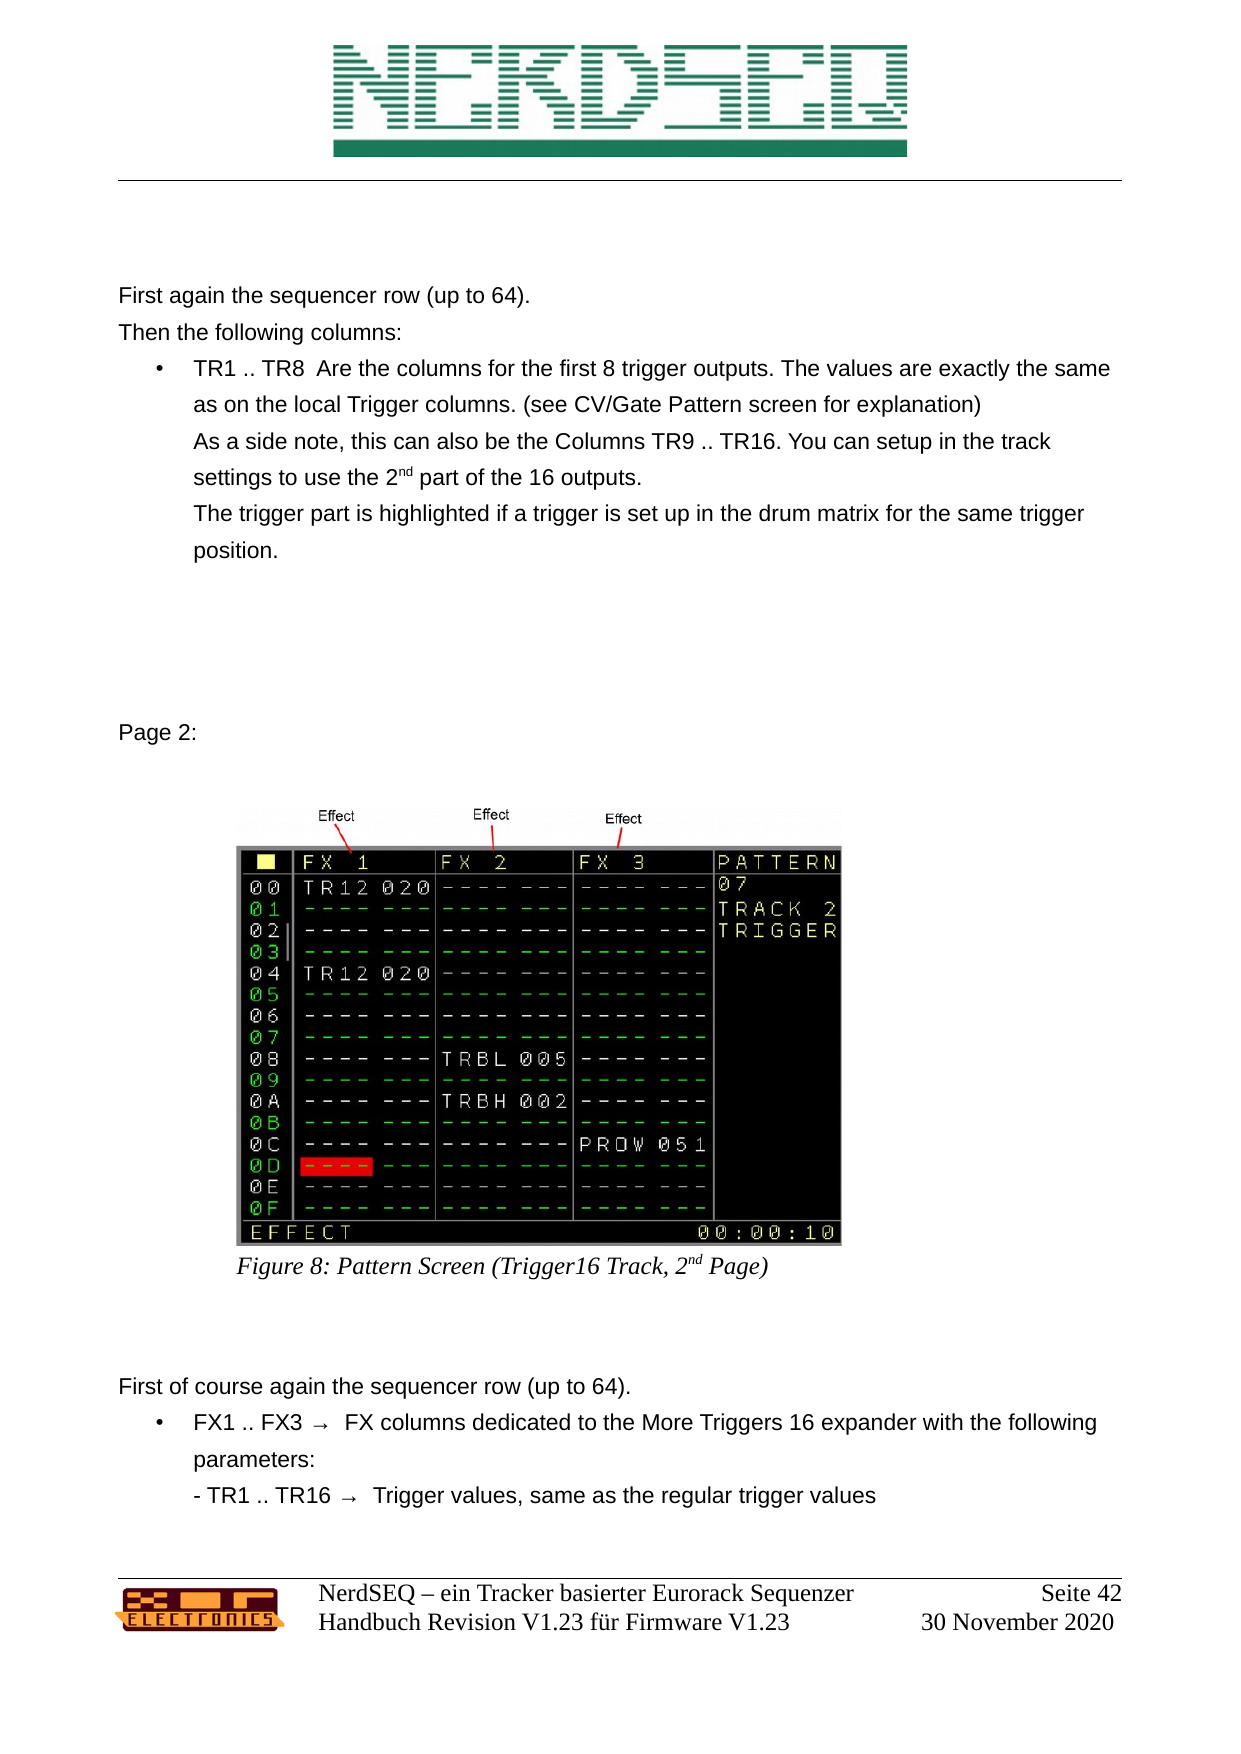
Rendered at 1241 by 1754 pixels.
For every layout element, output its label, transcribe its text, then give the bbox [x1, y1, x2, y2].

picture [115, 1584, 285, 1634]
list FX1 .. FX3 → FX columns dedicated to the More Triggers 16 expander with the following parameters: [156, 1409, 1122, 1472]
picture [236, 808, 842, 1246]
picture [333, 45, 908, 157]
list The trigger part is highlighted if a trigger is set up in the drum matrix for the same trigger position. [156, 500, 1122, 563]
list TR1 .. TR8 Are the columns for the first 8 trigger outputs. The values are exactly the same as on the local Trigger columns. (see CV/Gate Pattern screen for explanation) [156, 355, 1122, 418]
list - TR1 .. TR16 → Trigger values, same as the regular trigger values [156, 1482, 1122, 1508]
text First again the sequencer row (up to 64). [118, 282, 1122, 309]
list As a side note, this can also be the Columns TR9 .. TR16. You can setup in the track settings to use the 2nd part of the 16 outputs. [156, 428, 1122, 490]
text Figure 8: Pattern Screen (Trigger16 Track, 2nd Page) [236, 1246, 842, 1280]
text Page 2: [118, 718, 1122, 745]
text First of course again the sequencer row (up to 64). [118, 1373, 1122, 1399]
text Then the following columns: [118, 319, 1122, 345]
